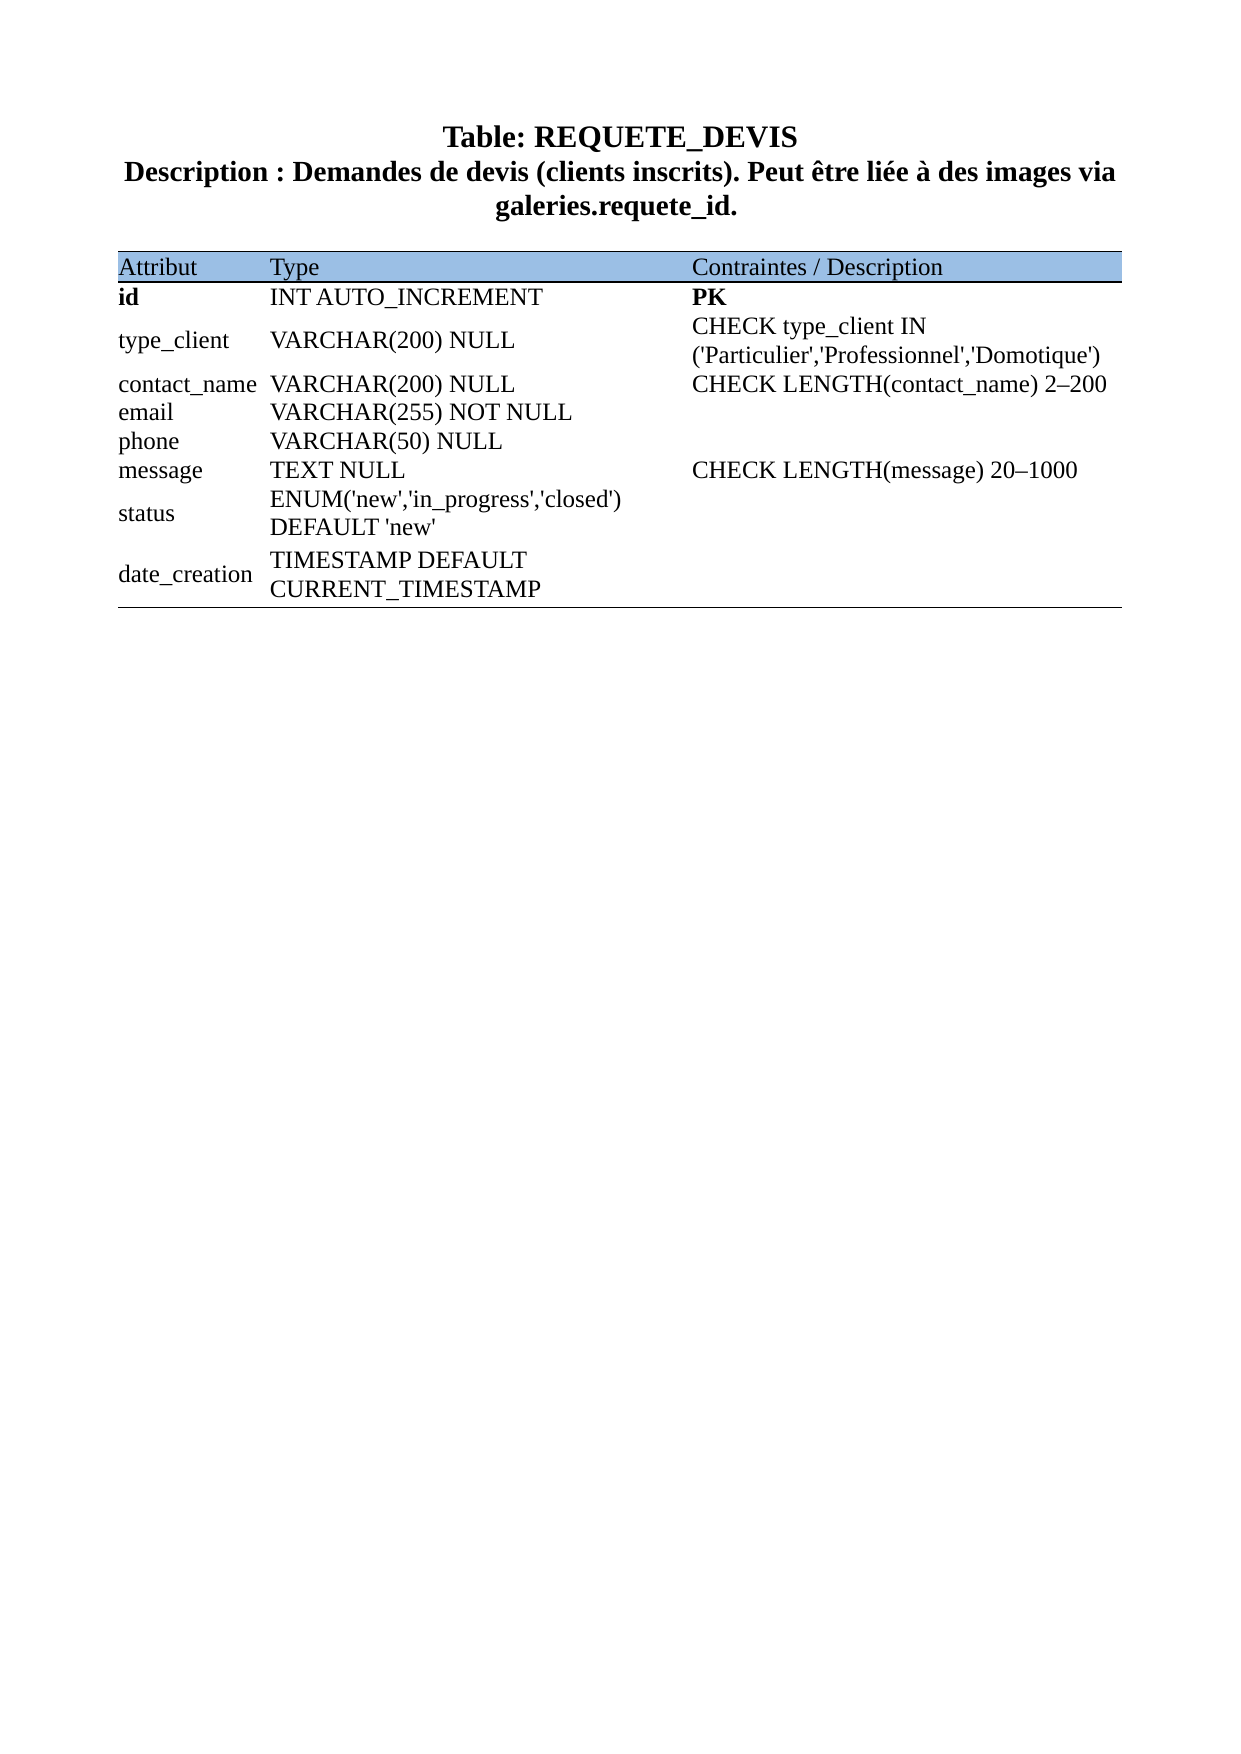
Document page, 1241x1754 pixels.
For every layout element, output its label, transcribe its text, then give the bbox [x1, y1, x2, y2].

subtitle Table: REQUETE_DEVIS [118, 118, 1122, 154]
table_cell PK [692, 283, 1122, 311]
table_header Contraintes / Description [692, 252, 1122, 281]
table_header Type [270, 252, 692, 281]
subtitle Description : Demandes de devis (clients inscrits). Peut être liée à des images via galeries.requete_id. [118, 154, 1122, 221]
table_cell [692, 484, 1122, 541]
table_cell VARCHAR(255) NOT NULL [270, 398, 692, 426]
table_header Attribut [118, 252, 269, 281]
table_cell date_creation [118, 541, 269, 606]
table_cell contact_name [118, 369, 269, 397]
table_cell VARCHAR(50) NULL [270, 426, 692, 455]
table_cell [692, 426, 1122, 455]
table_cell [692, 398, 1122, 426]
table_cell TEXT NULL [270, 455, 692, 484]
table_cell VARCHAR(200) NULL [270, 311, 692, 369]
table_cell phone [118, 426, 269, 455]
table_cell [692, 541, 1122, 606]
table_cell message [118, 455, 269, 484]
table_cell type_client [118, 311, 269, 369]
table_cell VARCHAR(200) NULL [270, 369, 692, 397]
table_cell INT AUTO_INCREMENT [270, 283, 692, 311]
table_cell CHECK LENGTH(contact_name) 2–200 [692, 369, 1122, 397]
table_cell TIMESTAMP DEFAULT CURRENT_TIMESTAMP [270, 541, 692, 606]
table_cell CHECK type_client IN ('Particulier','Professionnel','Domotique') [692, 311, 1122, 369]
table_cell email [118, 398, 269, 426]
table_cell ENUM('new','in_progress','closed') DEFAULT 'new' [270, 484, 692, 541]
table_cell status [118, 484, 269, 541]
table_cell CHECK LENGTH(message) 20–1000 [692, 455, 1122, 484]
table_cell id [118, 283, 269, 311]
